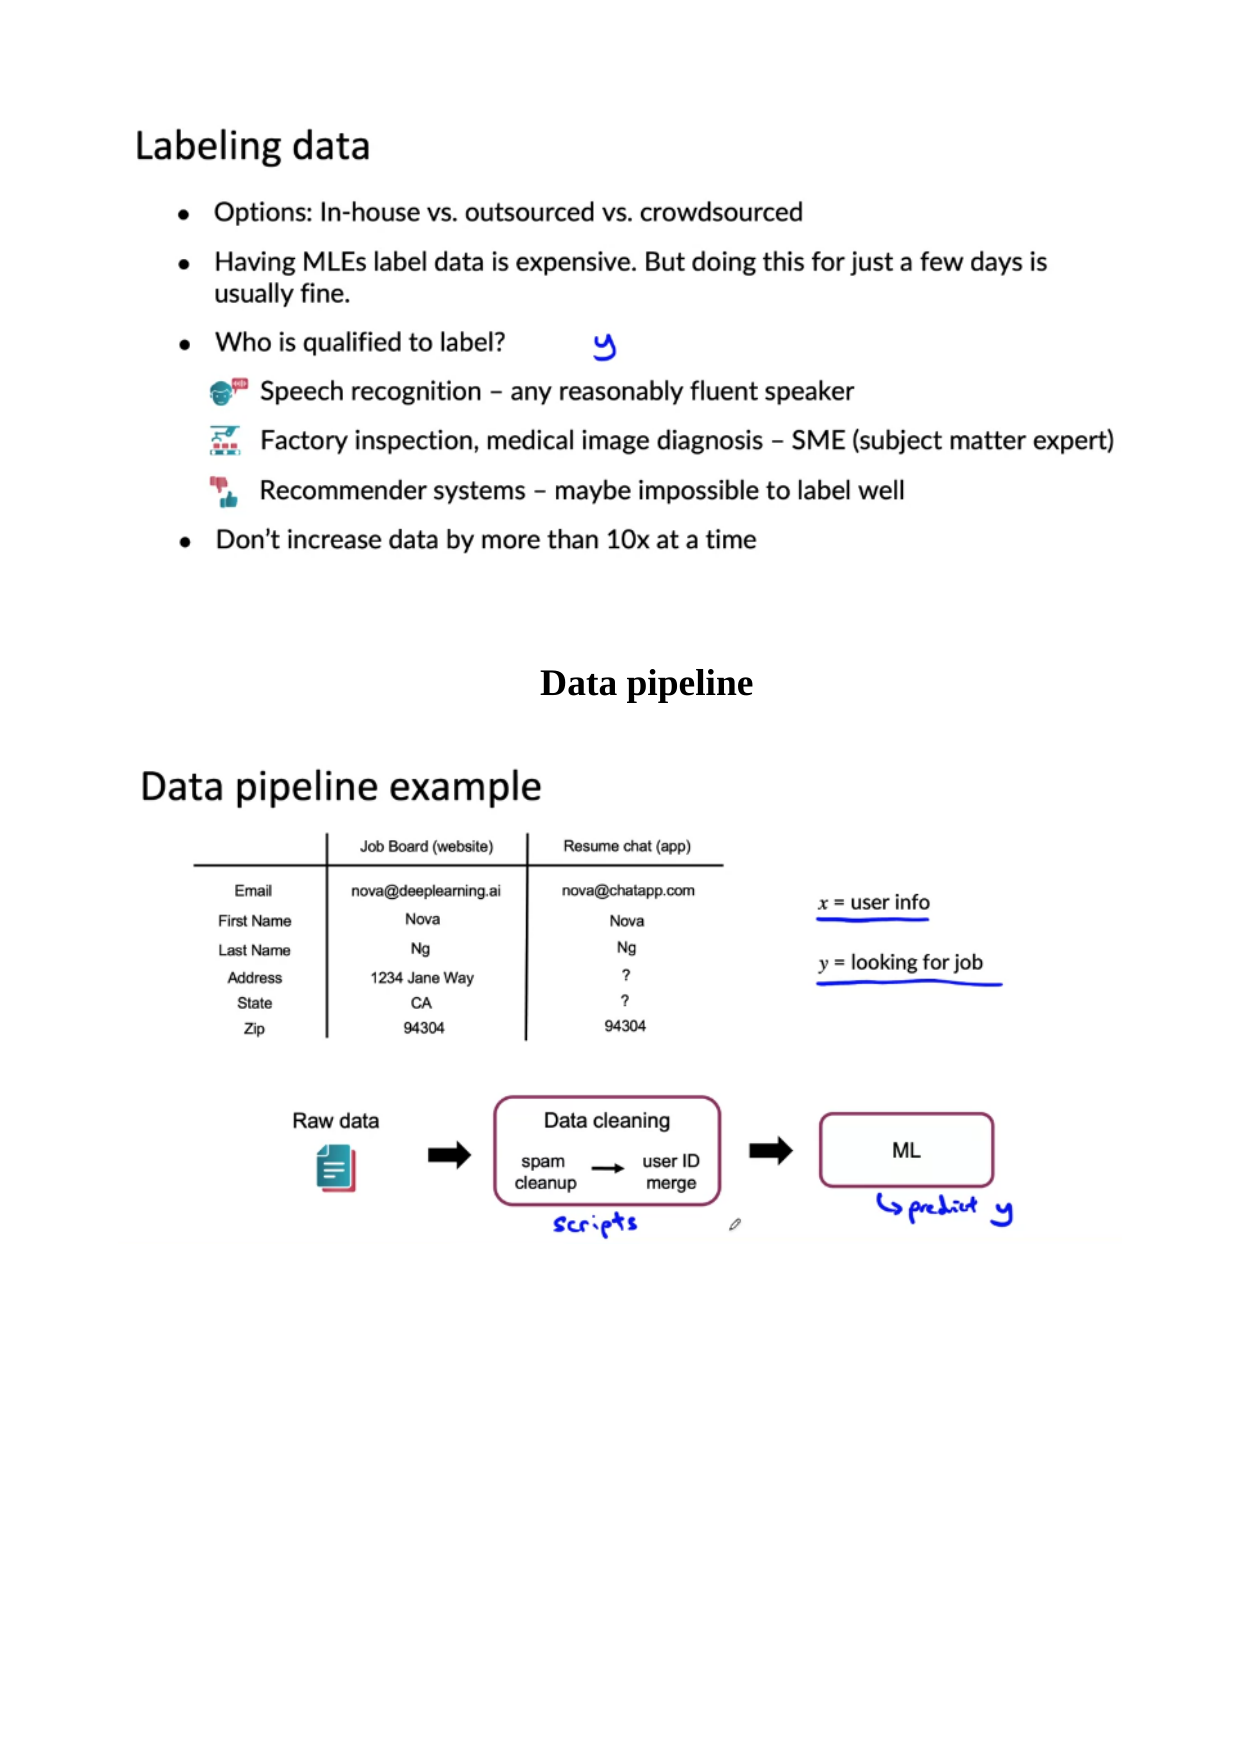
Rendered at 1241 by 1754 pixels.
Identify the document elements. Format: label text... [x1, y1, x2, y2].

picture [118, 118, 1123, 565]
subtitle Data pipeline [118, 661, 1122, 704]
picture [118, 753, 1123, 1244]
